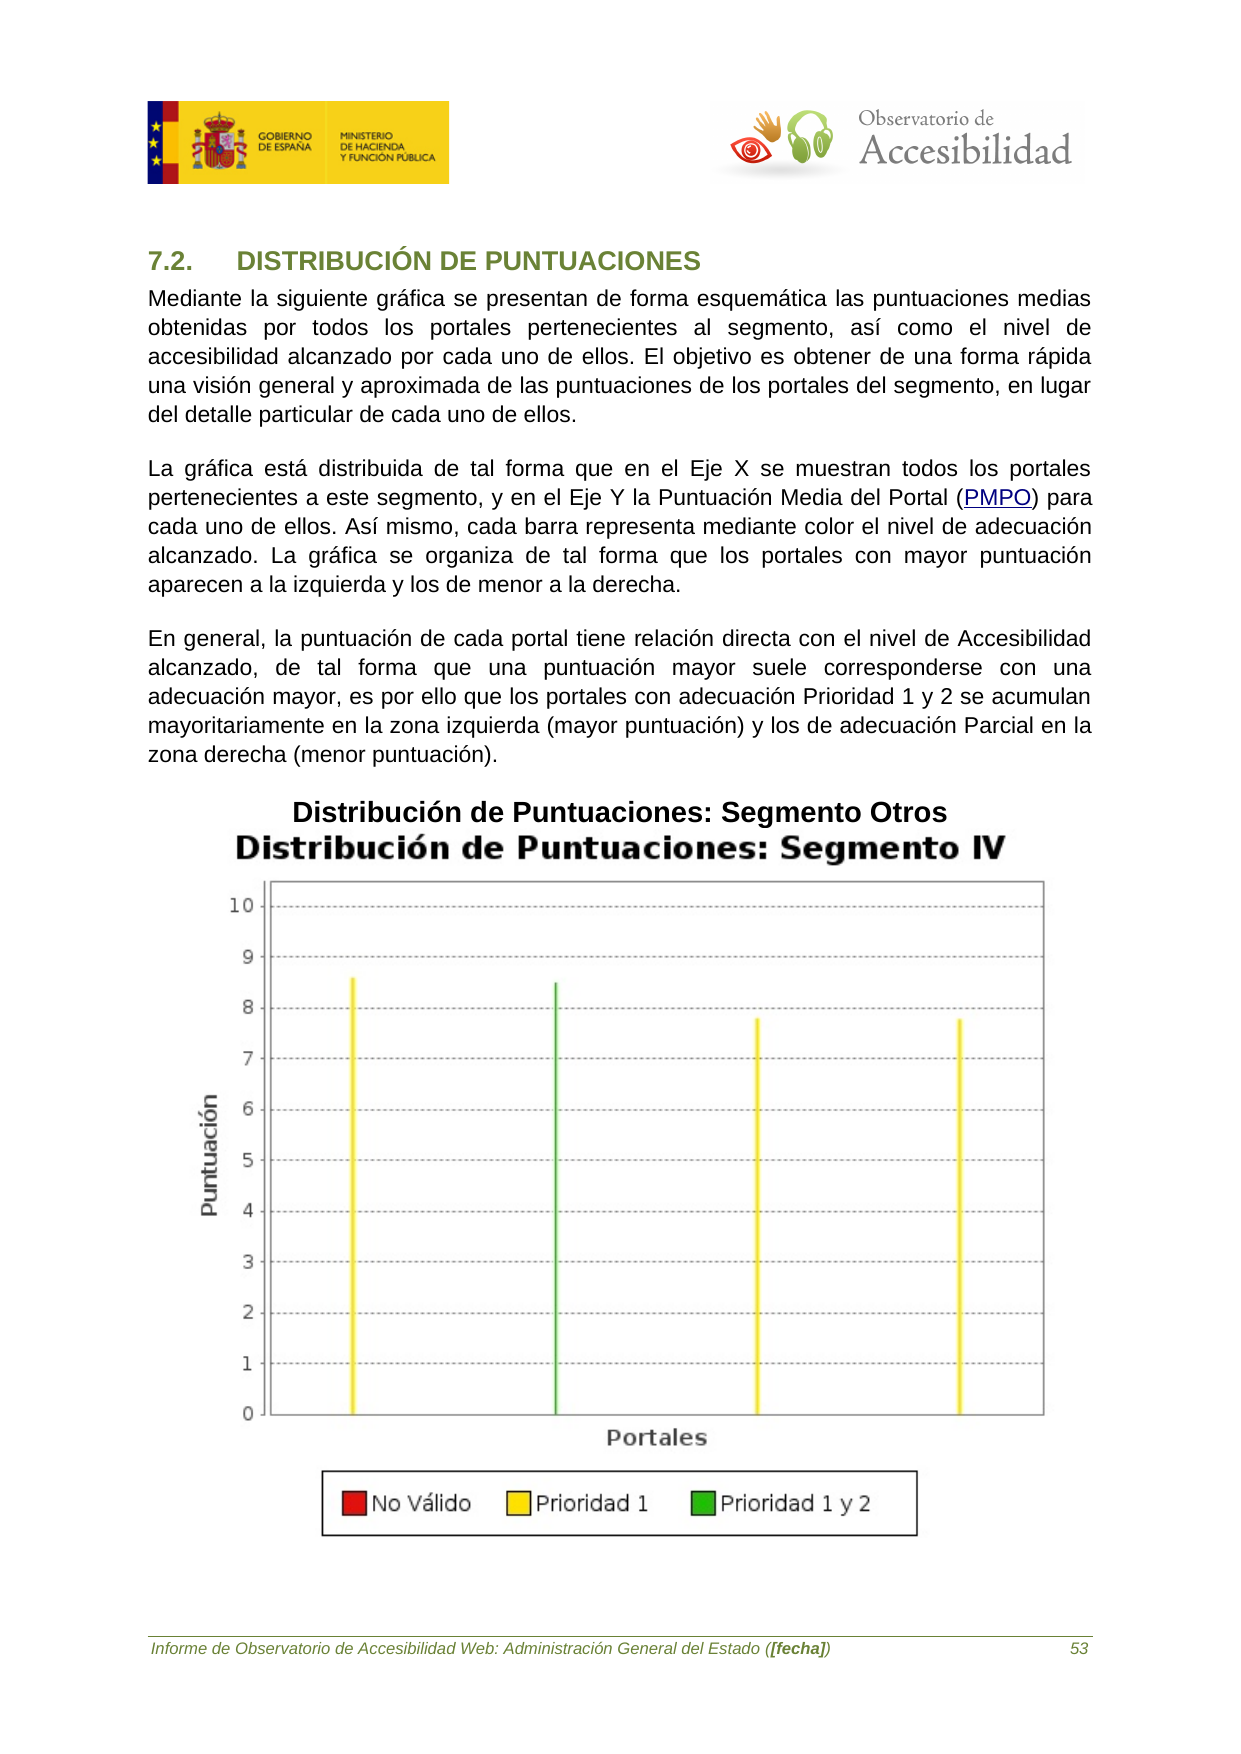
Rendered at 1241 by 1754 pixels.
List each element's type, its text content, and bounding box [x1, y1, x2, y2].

picture [178, 828, 1062, 1538]
picture [710, 101, 1086, 184]
text En general, la puntuación de cada portal tiene relación directa con el nivel de Accesibilidad alcanzado, de tal forma que una puntuación mayor suele corresponderse con una adecuación mayor, es por ello que los portales con adecuación Prioridad 1 y 2 se acumulan mayoritariamente en la zona izquierda (mayor puntuación) y los de adecuación Parcial en la zona derecha (menor puntuación). [148, 625, 1092, 767]
text Distribución de Puntuaciones: Segmento Otros [148, 795, 1092, 828]
text La gráfica está distribuida de tal forma que en el Eje X se muestran todos los portales pertenecientes a este segmento, y en el Eje Y la Puntuación Media del Portal (PMPO) para cada uno de ellos. Así mismo, cada barra representa mediante color el nivel de adecuación alcanzado. La gráfica se organiza de tal forma que los portales con mayor puntuación aparecen a la izquierda y los de menor a la derecha. [148, 455, 1092, 597]
picture [147, 101, 450, 184]
text Mediante la siguiente gráfica se presentan de forma esquemática las puntuaciones medias obtenidas por todos los portales pertenecientes al segmento, así como el nivel de accesibilidad alcanzado por cada uno de ellos. El objetivo es obtener de una forma rápida una visión general y aproximada de las puntuaciones de los portales del segmento, en lugar del detalle particular de cada uno de ellos. [148, 285, 1092, 427]
subtitle Distribución de puntuaciones [148, 245, 1092, 276]
